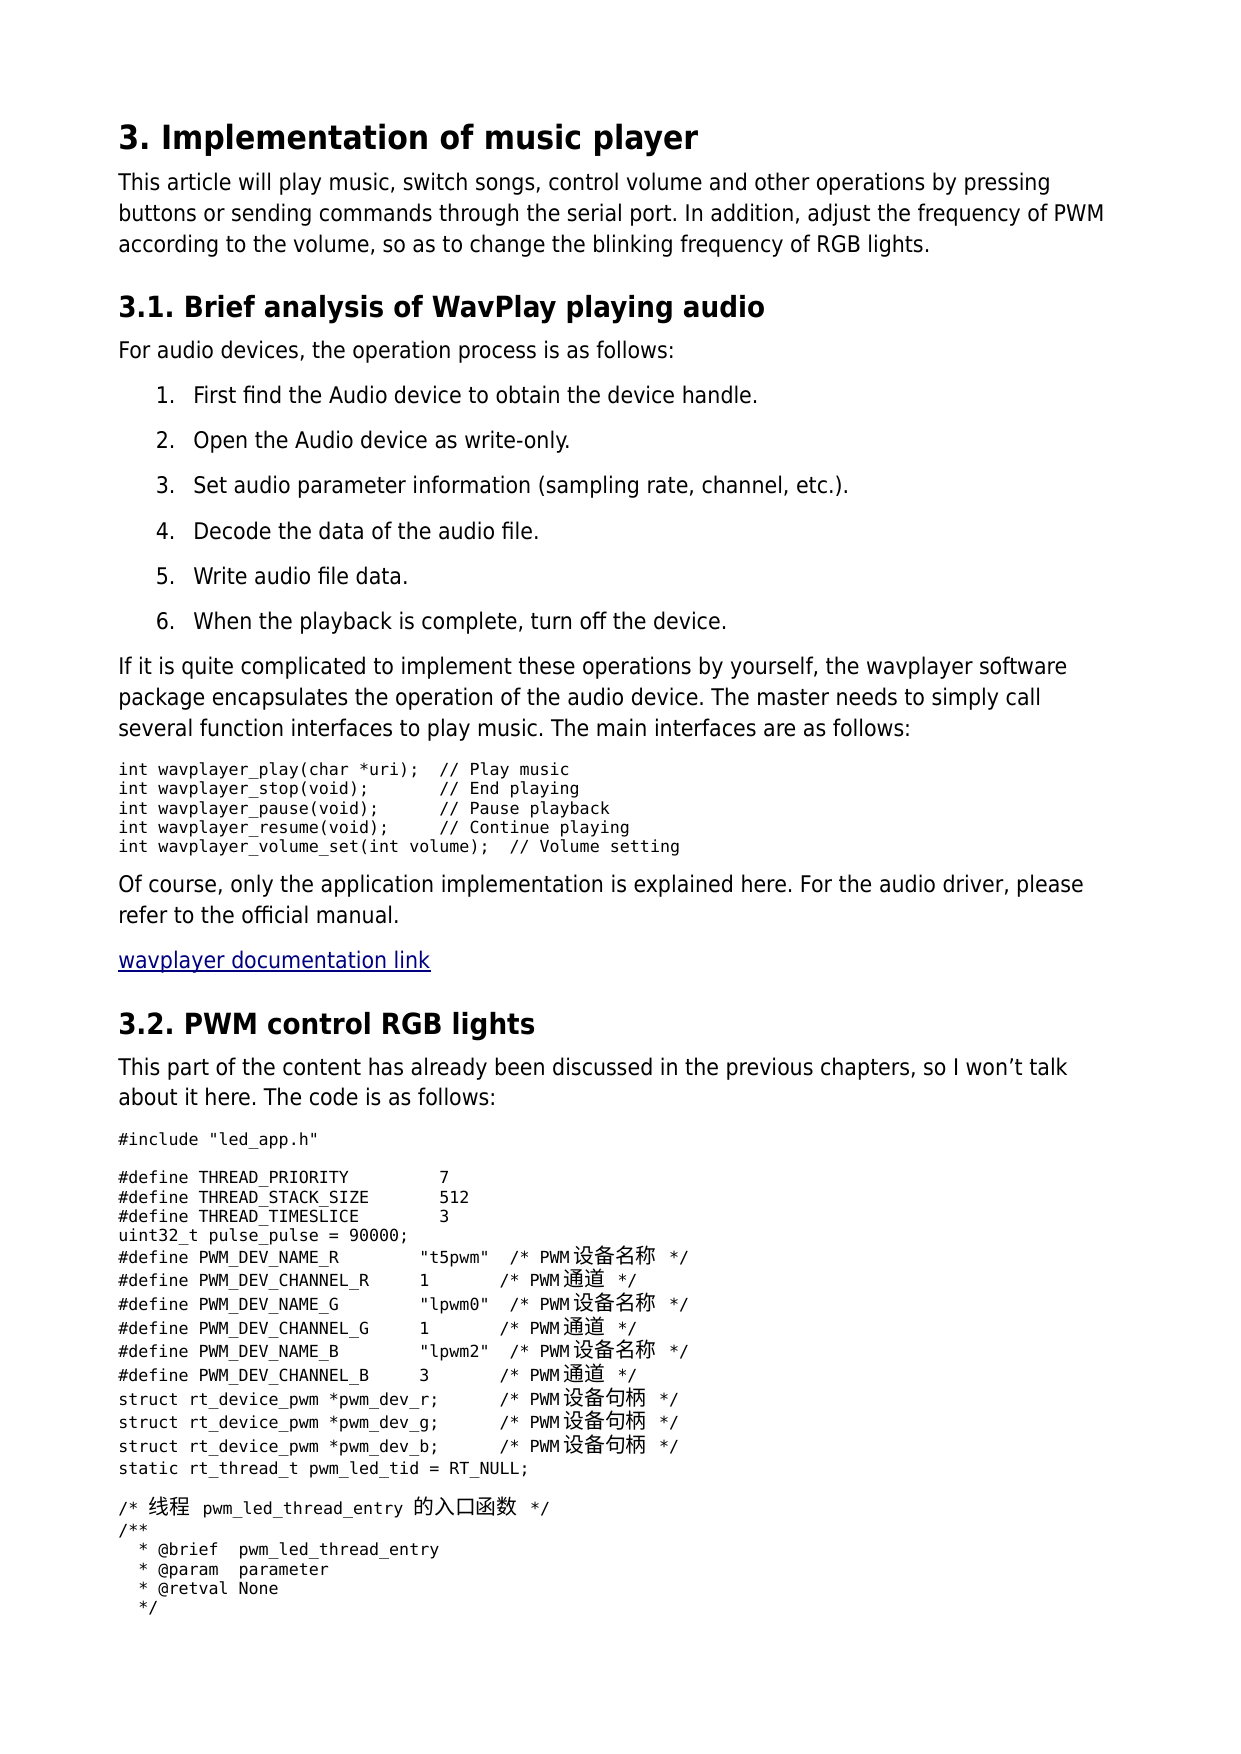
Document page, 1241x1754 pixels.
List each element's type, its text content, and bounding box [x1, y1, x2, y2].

text int wavplayer_resume(void); // Continue playing [118, 818, 1122, 837]
text * @brief pwm_led_thread_entry [118, 1540, 1122, 1560]
text wavplayer documentation link [118, 947, 1122, 974]
list Set audio parameter information (sampling rate, channel, etc.). [156, 473, 1122, 499]
text #include "led_app.h" [118, 1129, 1122, 1149]
text int wavplayer_play(char *uri); // Play music [118, 760, 1122, 779]
text #define PWM_DEV_NAME_B "lpwm2" /* PWM设备名称 */ [118, 1340, 1122, 1364]
text int wavplayer_volume_set(int volume); // Volume setting [118, 837, 1122, 857]
list Decode the data of the audio file. [156, 518, 1122, 544]
text #define THREAD_STACK_SIZE 512 [118, 1188, 1122, 1207]
text struct rt_device_pwm *pwm_dev_g; /* PWM设备句柄 */ [118, 1411, 1122, 1435]
text #define PWM_DEV_NAME_G "lpwm0" /* PWM设备名称 */ [118, 1293, 1122, 1317]
text struct rt_device_pwm *pwm_dev_r; /* PWM设备句柄 */ [118, 1388, 1122, 1411]
text int wavplayer_stop(void); // End playing [118, 779, 1122, 799]
text This article will play music, switch songs, control volume and other operations by pressing buttons or sending commands through the serial port. In addition, adjust the frequency of PWM according to the volume, so as to change the blinking frequency of RGB lights. [118, 169, 1122, 257]
text int wavplayer_pause(void); // Pause playback [118, 799, 1122, 818]
text #define PWM_DEV_CHANNEL_R 1 /* PWM通道 */ [118, 1269, 1122, 1293]
text /* 线程 pwm_led_thread_entry 的入口函数 */ [118, 1497, 1122, 1521]
text static rt_thread_t pwm_led_tid = RT_NULL; [118, 1458, 1122, 1478]
subtitle 3.1. Brief analysis of WavPlay playing audio [118, 291, 1122, 324]
subtitle 3. Implementation of music player [118, 118, 1122, 157]
list First find the Audio device to obtain the device handle. [156, 382, 1122, 409]
text Of course, only the application implementation is explained here. For the audio driver, please refer to the official manual. [118, 872, 1122, 929]
list When the playback is complete, turn off the device. [156, 608, 1122, 635]
text This part of the content has already been discussed in the previous chapters, so I won’t talk about it here. The code is as follows: [118, 1054, 1122, 1111]
text struct rt_device_pwm *pwm_dev_b; /* PWM设备句柄 */ [118, 1435, 1122, 1458]
text * @param parameter [118, 1560, 1122, 1579]
text /** [118, 1521, 1122, 1540]
text #define THREAD_TIMESLICE 3 [118, 1207, 1122, 1226]
list Open the Audio device as write-only. [156, 427, 1122, 454]
text uint32_t pulse_pulse = 90000; [118, 1226, 1122, 1246]
text For audio devices, the operation process is as follows: [118, 337, 1122, 364]
subtitle 3.2. PWM control RGB lights [118, 1007, 1122, 1041]
text */ [118, 1598, 1122, 1618]
text * @retval None [118, 1579, 1122, 1598]
text #define PWM_DEV_CHANNEL_G 1 /* PWM通道 */ [118, 1317, 1122, 1340]
text #define THREAD_PRIORITY 7 [118, 1168, 1122, 1188]
text If it is quite complicated to implement these operations by yourself, the wavplayer software package encapsulates the operation of the audio device. The master needs to simply call several function interfaces to play music. The main interfaces are as follows: [118, 653, 1122, 741]
text #define PWM_DEV_NAME_R "t5pwm" /* PWM设备名称 */ [118, 1246, 1122, 1269]
list Write audio file data. [156, 563, 1122, 590]
text #define PWM_DEV_CHANNEL_B 3 /* PWM通道 */ [118, 1364, 1122, 1388]
